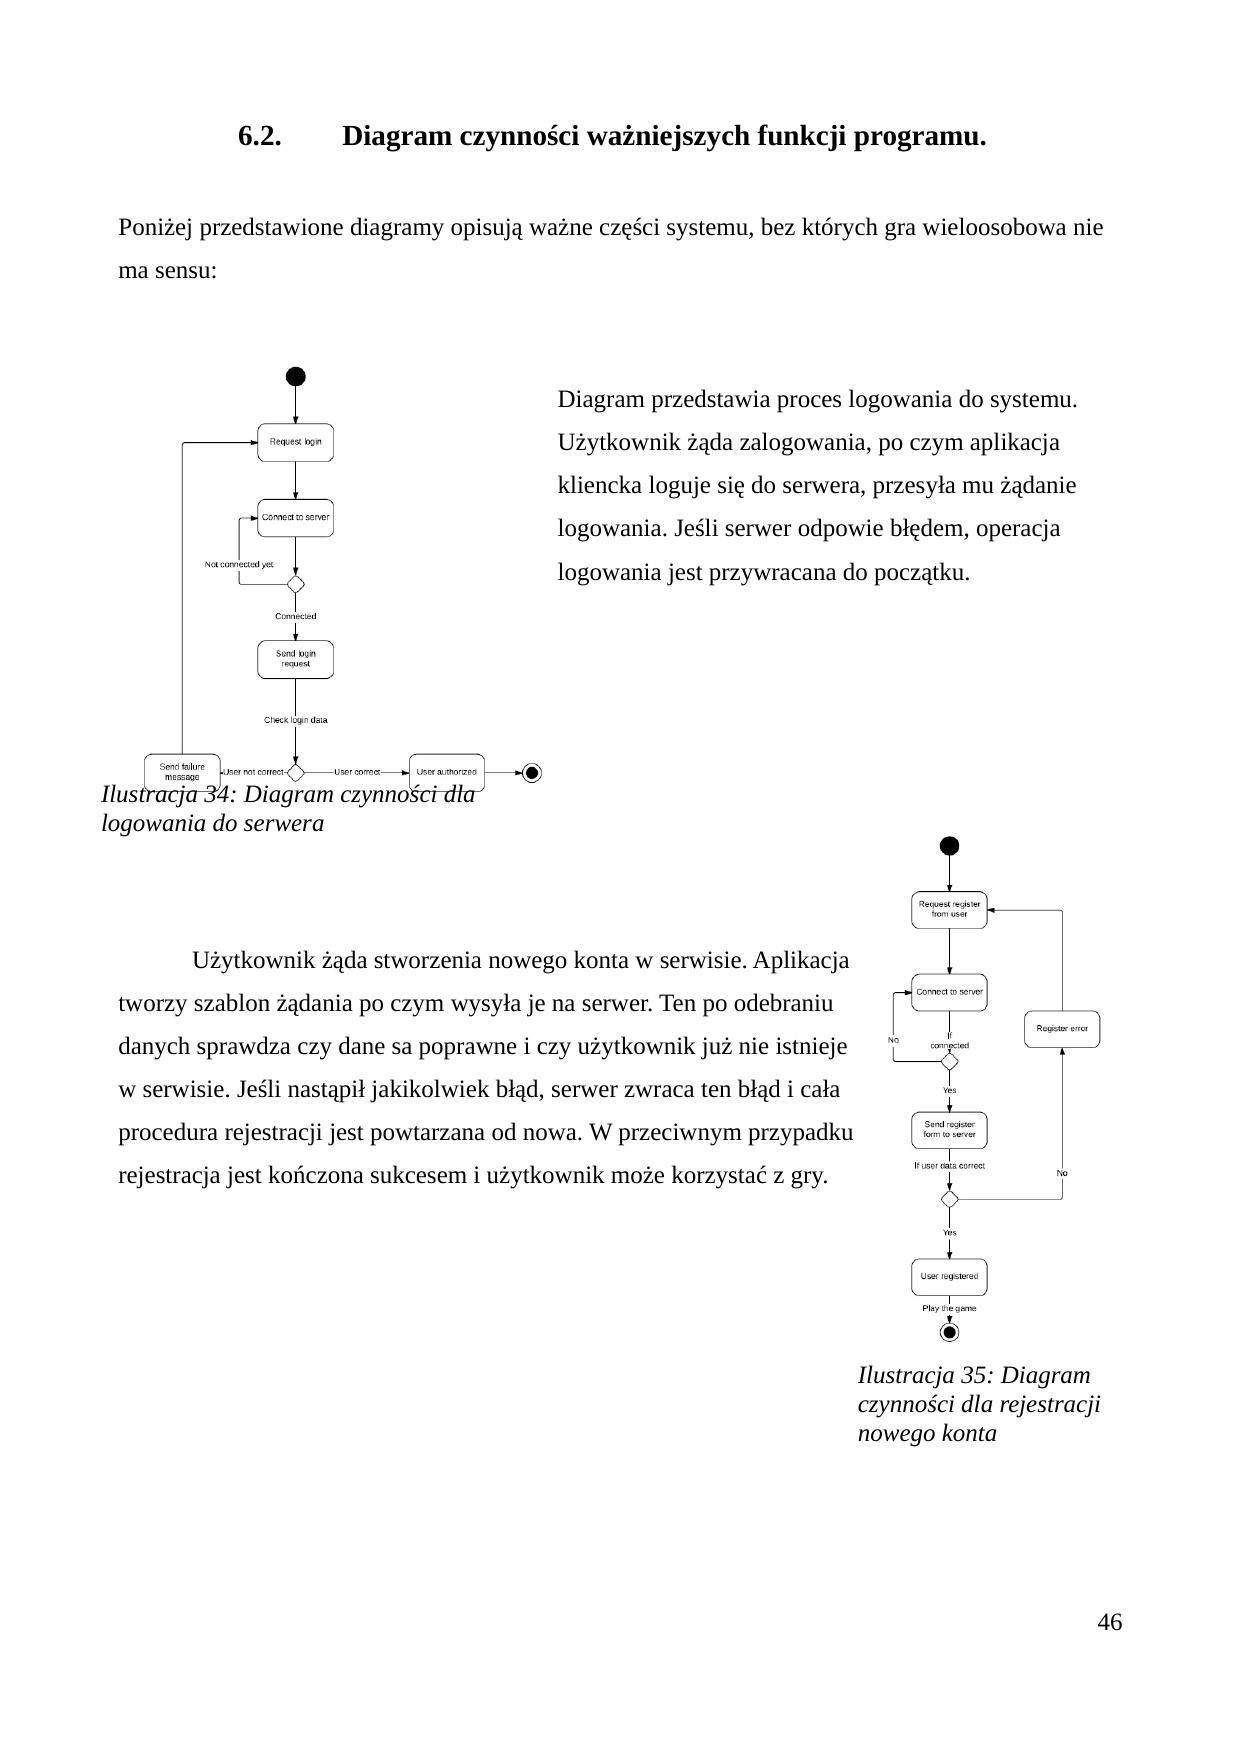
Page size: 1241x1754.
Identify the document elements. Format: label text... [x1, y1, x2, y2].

text Ilustracja 34: Diagram czynności dla logowania do serwera [101, 299, 557, 355]
text Ilustracja 35: Diagram czynności dla rejestracji nowego konta [858, 1361, 1103, 1447]
text Ilustracja 34: Diagram czynności dla logowania do serwera [101, 803, 557, 837]
picture [857, 807, 1104, 1361]
text Poniżej przedstawione diagramy opisują ważne części systemu, bez których gra wieloosobowa nie ma sensu: [118, 212, 1122, 283]
text Diagram przedstawia proces logowania do systemu. Użytkownik żąda zalogowania, po czym aplikacja kliencka loguje się do serwera, przesyła mu żądanie logowania. Jeśli serwer odpowie błędem, operacja logowania jest przywracana do początku. [558, 384, 1122, 585]
list Diagram czynności ważniejszych funkcji programu. [231, 118, 1122, 152]
text Użytkownik żąda stworzenia nowego konta w serwisie. Aplikacja tworzy szablon żądania po czym wysyła je na serwer. Ten po odebraniu danych sprawdza czy dane sa poprawne i czy użytkownik już nie istnieje w serwisie. Jeśli nastąpił jakikolwiek błąd, serwer zwraca ten błąd i cała procedura rejestracji jest powtarzana od nowa. W przeciwnym przypadku rejestracja jest kończona sukcesem i użytkownik może korzystać z gry. [118, 945, 857, 1189]
picture [100, 355, 558, 803]
